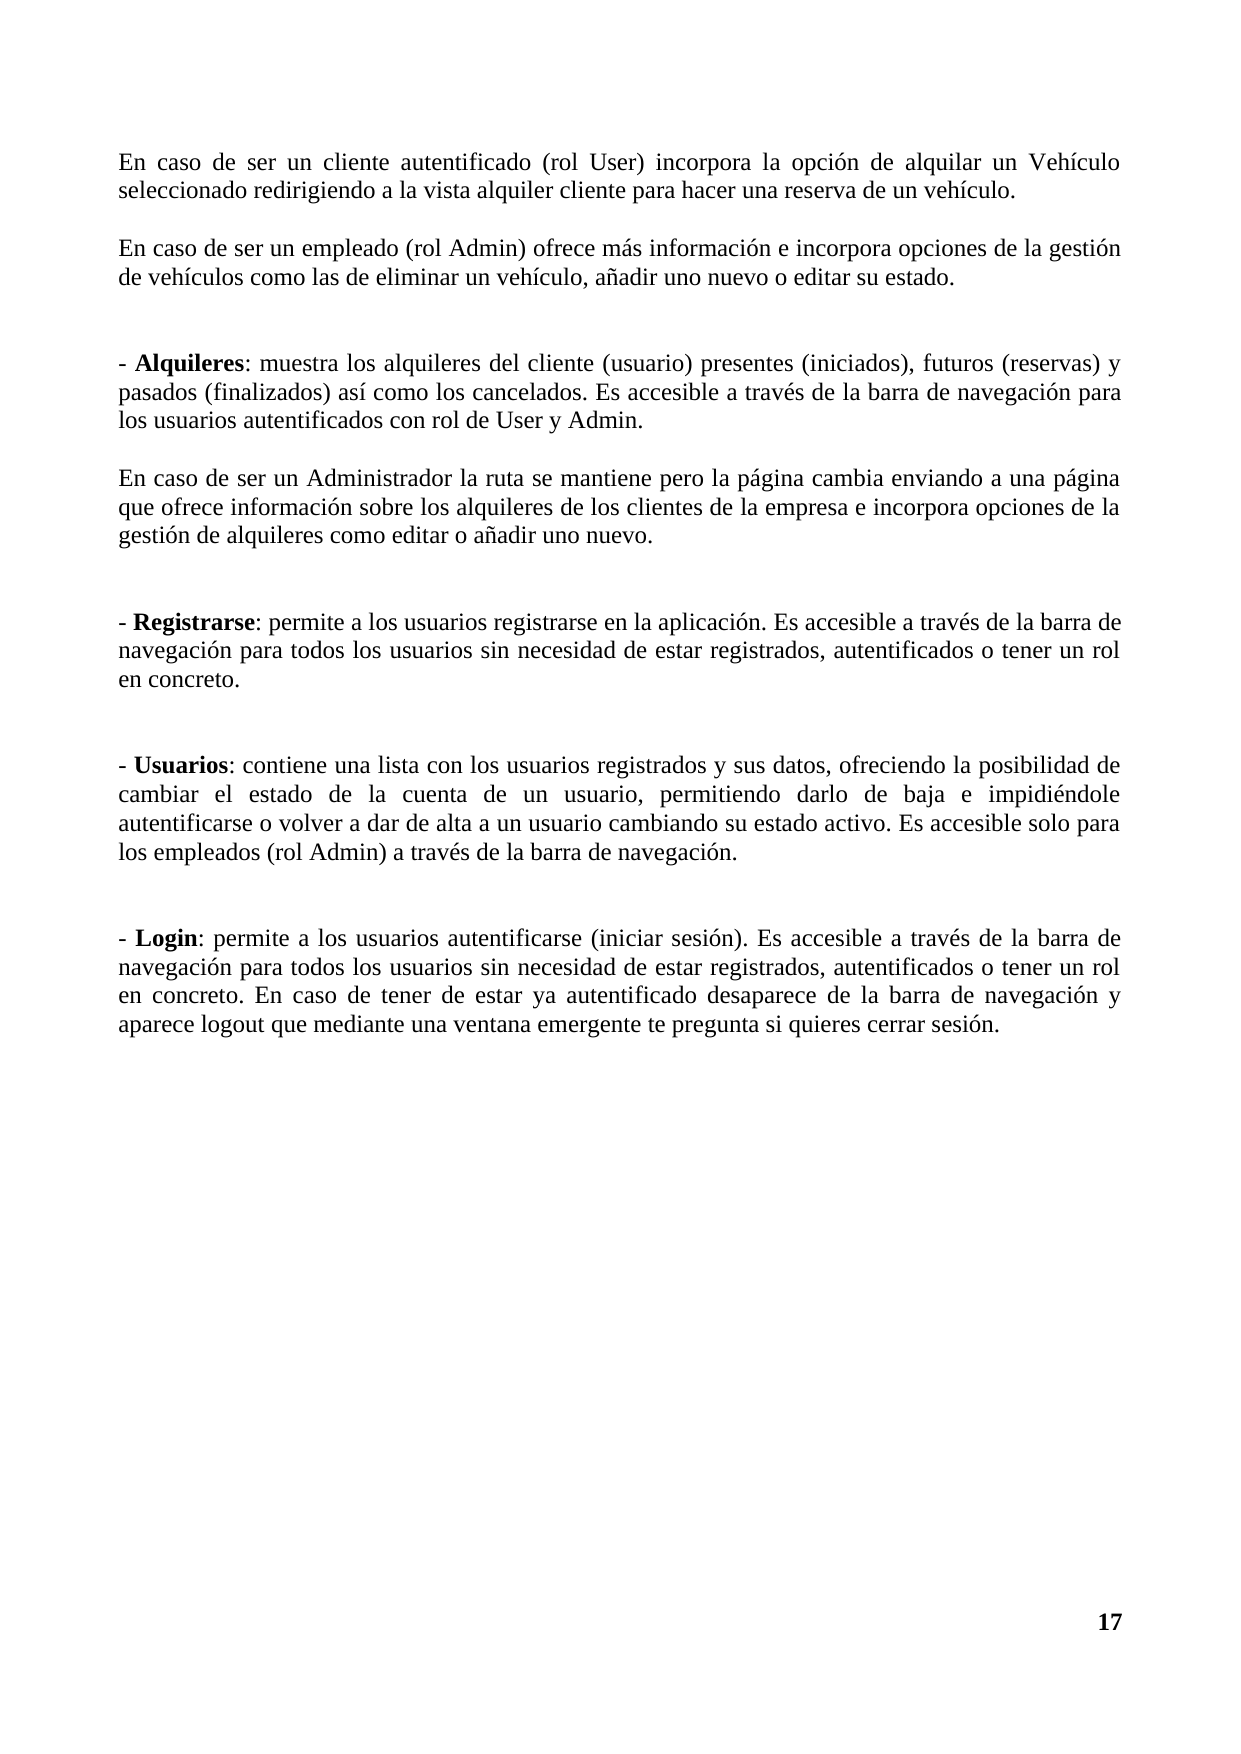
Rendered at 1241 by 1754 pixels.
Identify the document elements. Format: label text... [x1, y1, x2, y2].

text - Login: permite a los usuarios autentificarse (iniciar sesión). Es accesible a través de la barra de navegación para todos los usuarios sin necesidad de estar registrados, autentificados o tener un rol en concreto. En caso de tener de estar ya autentificado desaparece de la barra de navegación y aparece logout que mediante una ventana emergente te pregunta si quieres cerrar sesión. [118, 923, 1122, 1038]
text En caso de ser un Administrador la ruta se mantiene pero la página cambia enviando a una página que ofrece información sobre los alquileres de los clientes de la empresa e incorpora opciones de la gestión de alquileres como editar o añadir uno nuevo. [118, 463, 1122, 549]
text - Usuarios: contiene una lista con los usuarios registrados y sus datos, ofreciendo la posibilidad de cambiar el estado de la cuenta de un usuario, permitiendo darlo de baja e impidiéndole autentificarse o volver a dar de alta a un usuario cambiando su estado activo. Es accesible solo para los empleados (rol Admin) a través de la barra de navegación. [118, 751, 1122, 866]
text En caso de ser un cliente autentificado (rol User) incorpora la opción de alquilar un Vehículo seleccionado redirigiendo a la vista alquiler cliente para hacer una reserva de un vehículo. [118, 147, 1122, 204]
text - Registrarse: permite a los usuarios registrarse en la aplicación. Es accesible a través de la barra de navegación para todos los usuarios sin necesidad de estar registrados, autentificados o tener un rol en concreto. [118, 607, 1122, 693]
text En caso de ser un empleado (rol Admin) ofrece más información e incorpora opciones de la gestión de vehículos como las de eliminar un vehículo, añadir uno nuevo o editar su estado. [118, 233, 1122, 291]
text - Alquileres: muestra los alquileres del cliente (usuario) presentes (iniciados), futuros (reservas) y pasados (finalizados) así como los cancelados. Es accesible a través de la barra de navegación para los usuarios autentificados con rol de User y Admin. [118, 348, 1122, 434]
